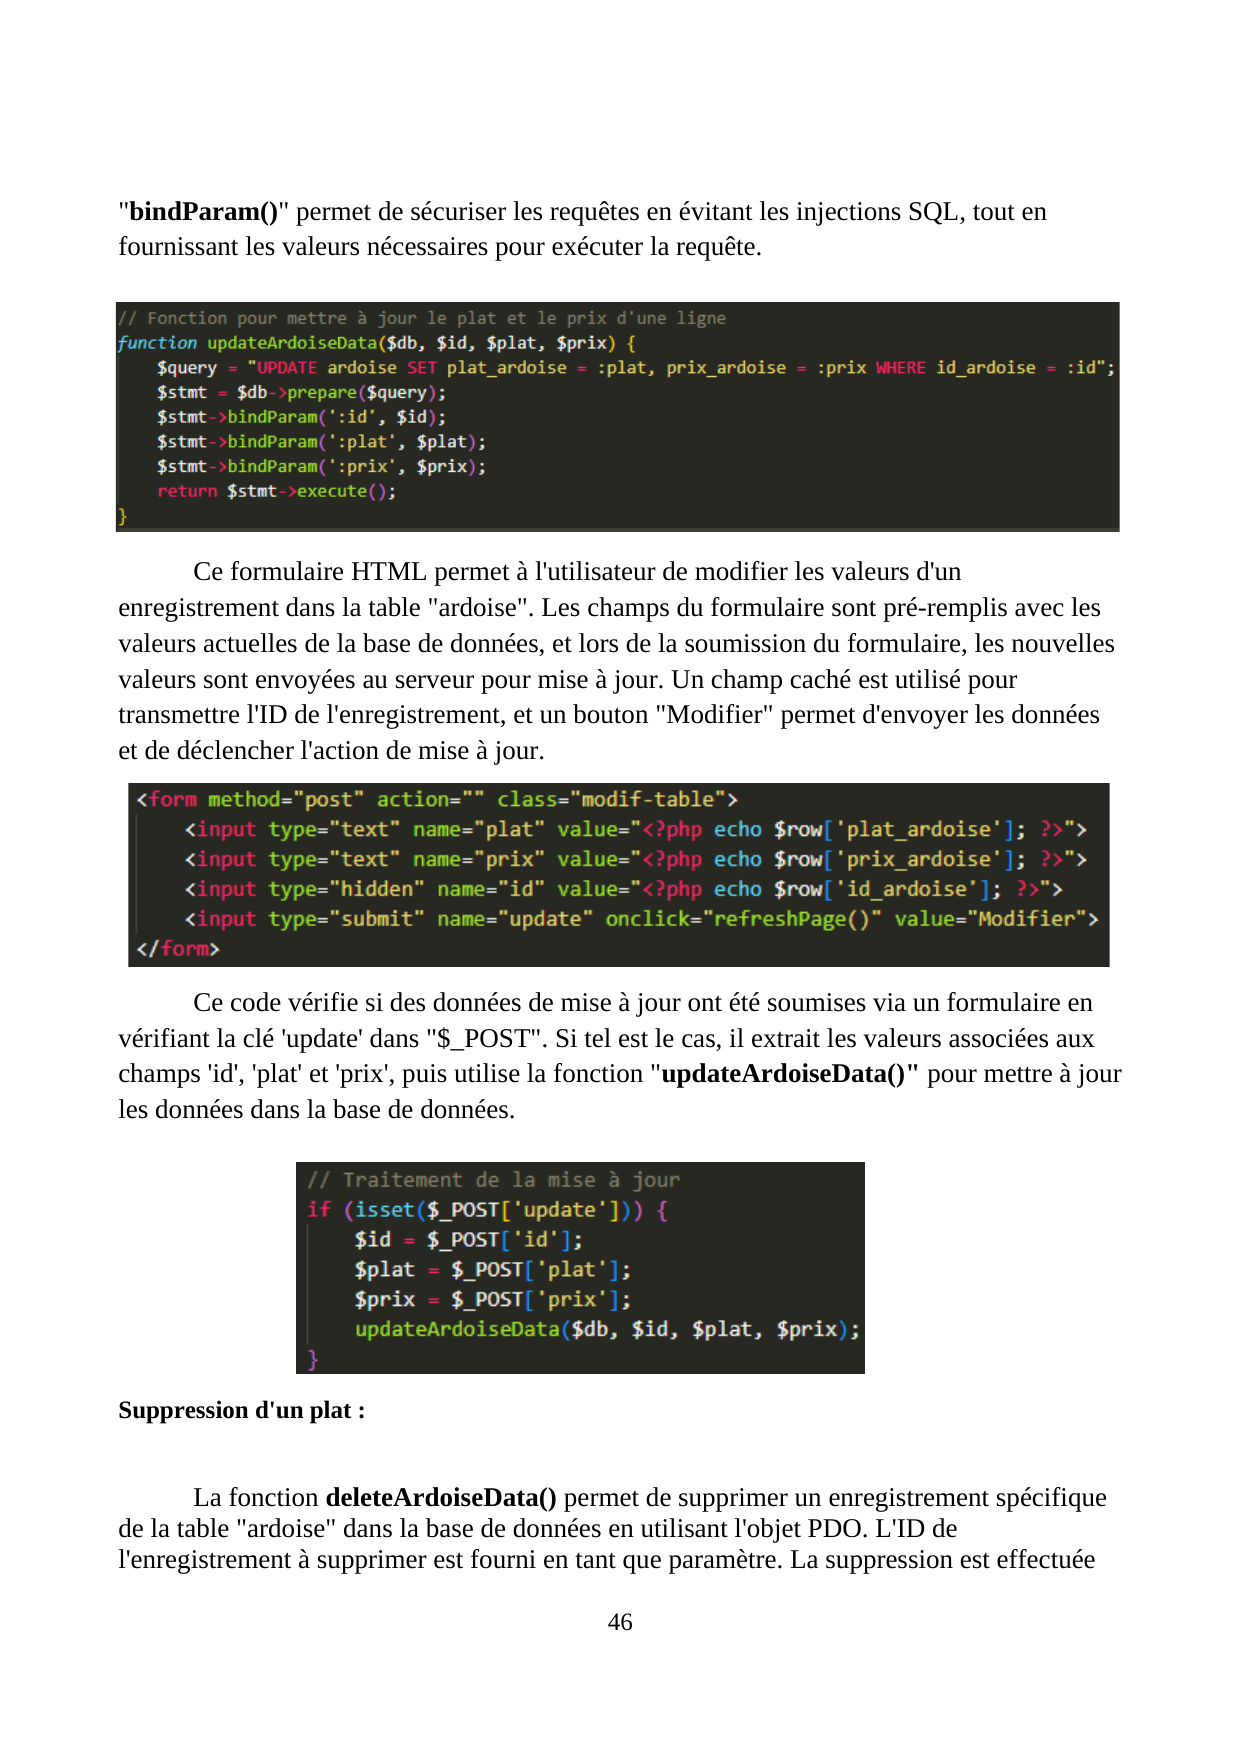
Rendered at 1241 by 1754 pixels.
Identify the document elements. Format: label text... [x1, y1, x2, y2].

text Ce code vérifie si des données de mise à jour ont été soumises via un formulaire en vérifiant la clé 'update' dans "$_POST". Si tel est le cas, il extrait les valeurs associées aux champs 'id', 'plat' et 'prix', puis utilise la fonction "updateArdoiseData()" pour mettre à jour les données dans la base de données. [118, 784, 1122, 1124]
text La fonction deleteArdoiseData() permet de supprimer un enregistrement spécifique de la table "ardoise" dans la base de données en utilisant l'objet PDO. L'ID de l'enregistrement à supprimer est fourni en tant que paramètre. La suppression est effectuée [118, 1481, 1122, 1575]
picture [128, 783, 1110, 967]
text "bindParam()" permet de sécuriser les requêtes en évitant les injections SQL, tout en fournissant les valeurs nécessaires pour exécuter la requête. [118, 195, 1122, 262]
text Suppression d'un plat : [118, 1395, 1122, 1424]
picture [296, 1162, 865, 1374]
picture [115, 302, 1120, 532]
text Ce formulaire HTML permet à l'utilisateur de modifier les valeurs d'un enregistrement dans la table "ardoise". Les champs du formulaire sont pré-remplis avec les valeurs actuelles de la base de données, et lors de la soumission du formulaire, les nouvelles valeurs sont envoyées au serveur pour mise à jour. Un champ caché est utilisé pour transmettre l'ID de l'enregistrement, et un bouton "Modifier" permet d'envoyer les données et de déclencher l'action de mise à jour. [118, 501, 1122, 765]
